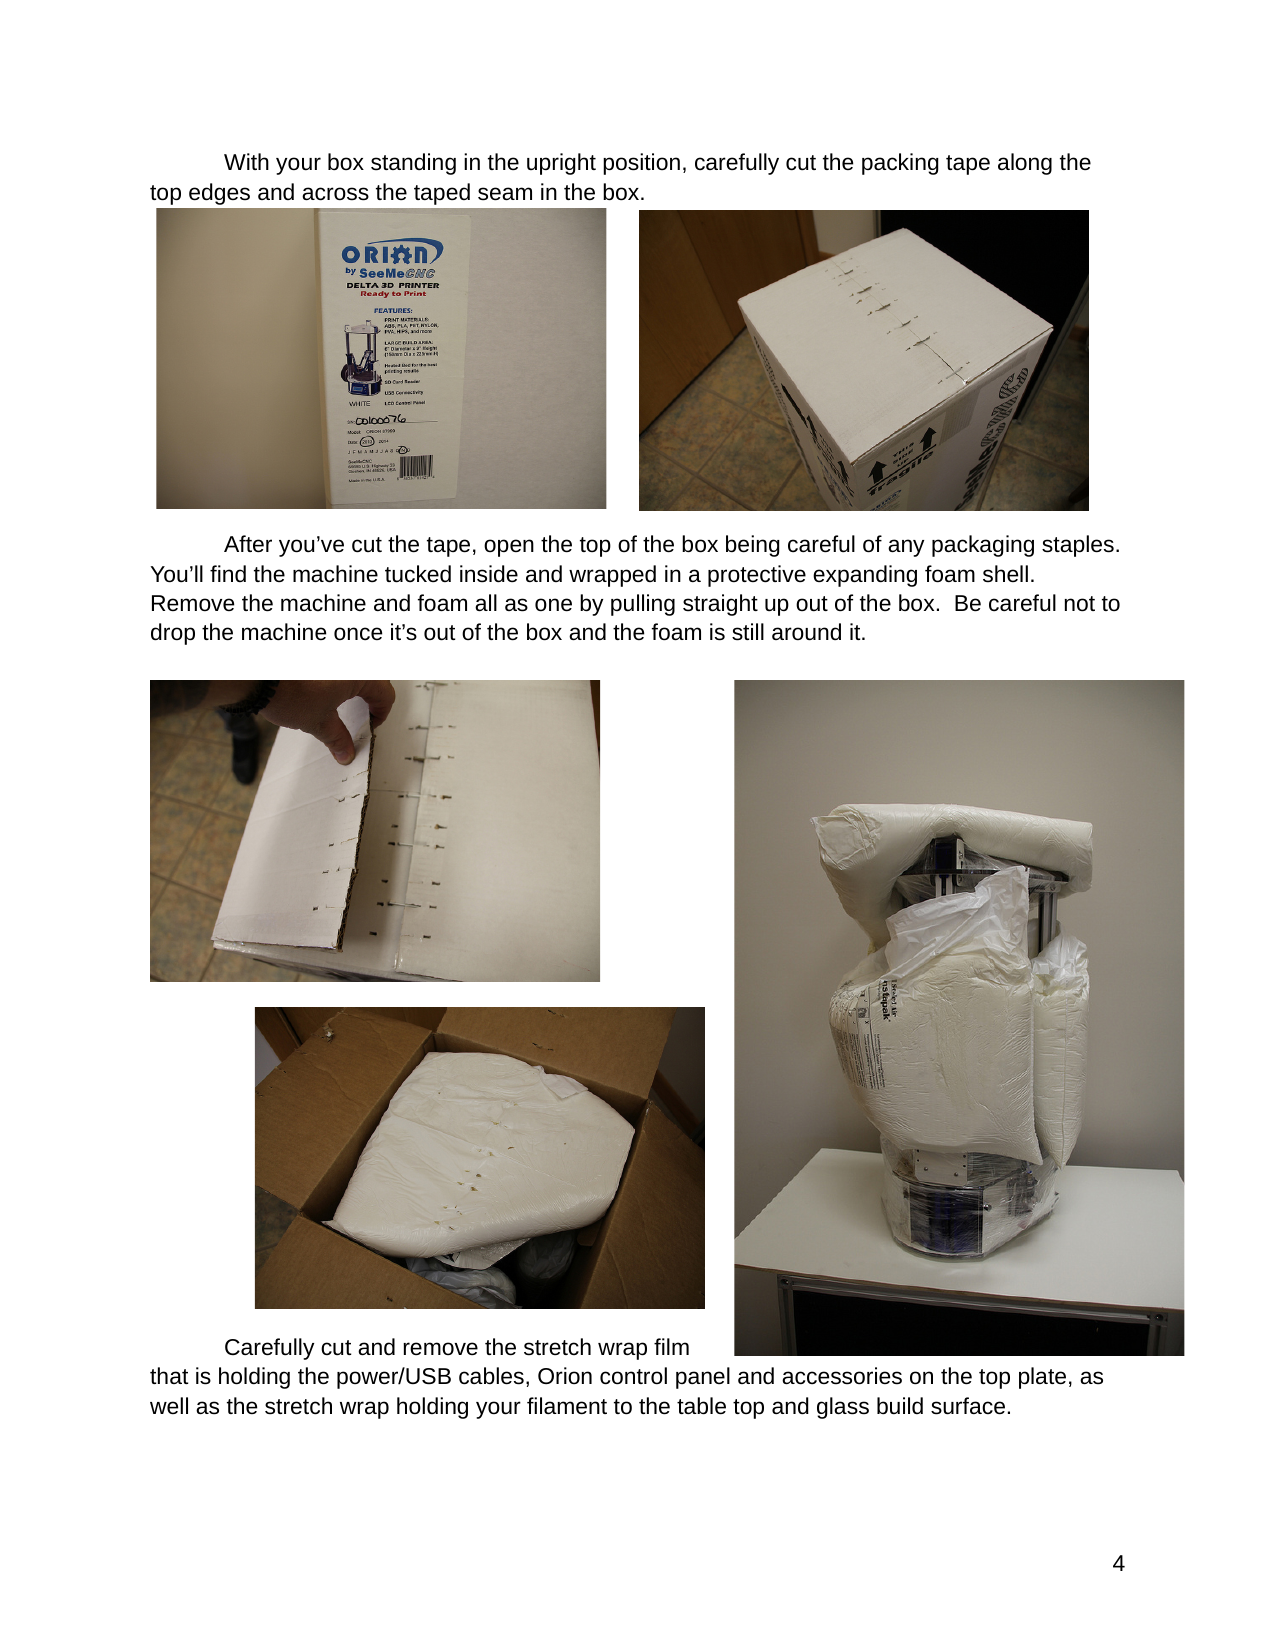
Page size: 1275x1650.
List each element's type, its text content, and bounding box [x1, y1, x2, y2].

text Carefully cut and remove the stretch wrap film that is holding the power/USB cables, Orion control panel and accessories on the top plate, as well as the stretch wrap holding your filament to the table top and glass build surface. [150, 1334, 1125, 1419]
picture [639, 210, 1089, 511]
picture [254, 1007, 705, 1309]
picture [734, 680, 1185, 1356]
text With your box standing in the upright position, carefully cut the packing tape along the top edges and across the taped seam in the box. [150, 150, 1125, 205]
text After you’ve cut the tape, open the top of the box being careful of any packaging staples. You’ll find the machine tucked inside and wrapped in a protective expanding foam shell. Remove the machine and foam all as one by pulling straight up out of the box. Be careful not to drop the machine once it’s out of the box and the foam is still around it. [150, 532, 1125, 646]
picture [156, 208, 607, 509]
picture [150, 680, 600, 982]
